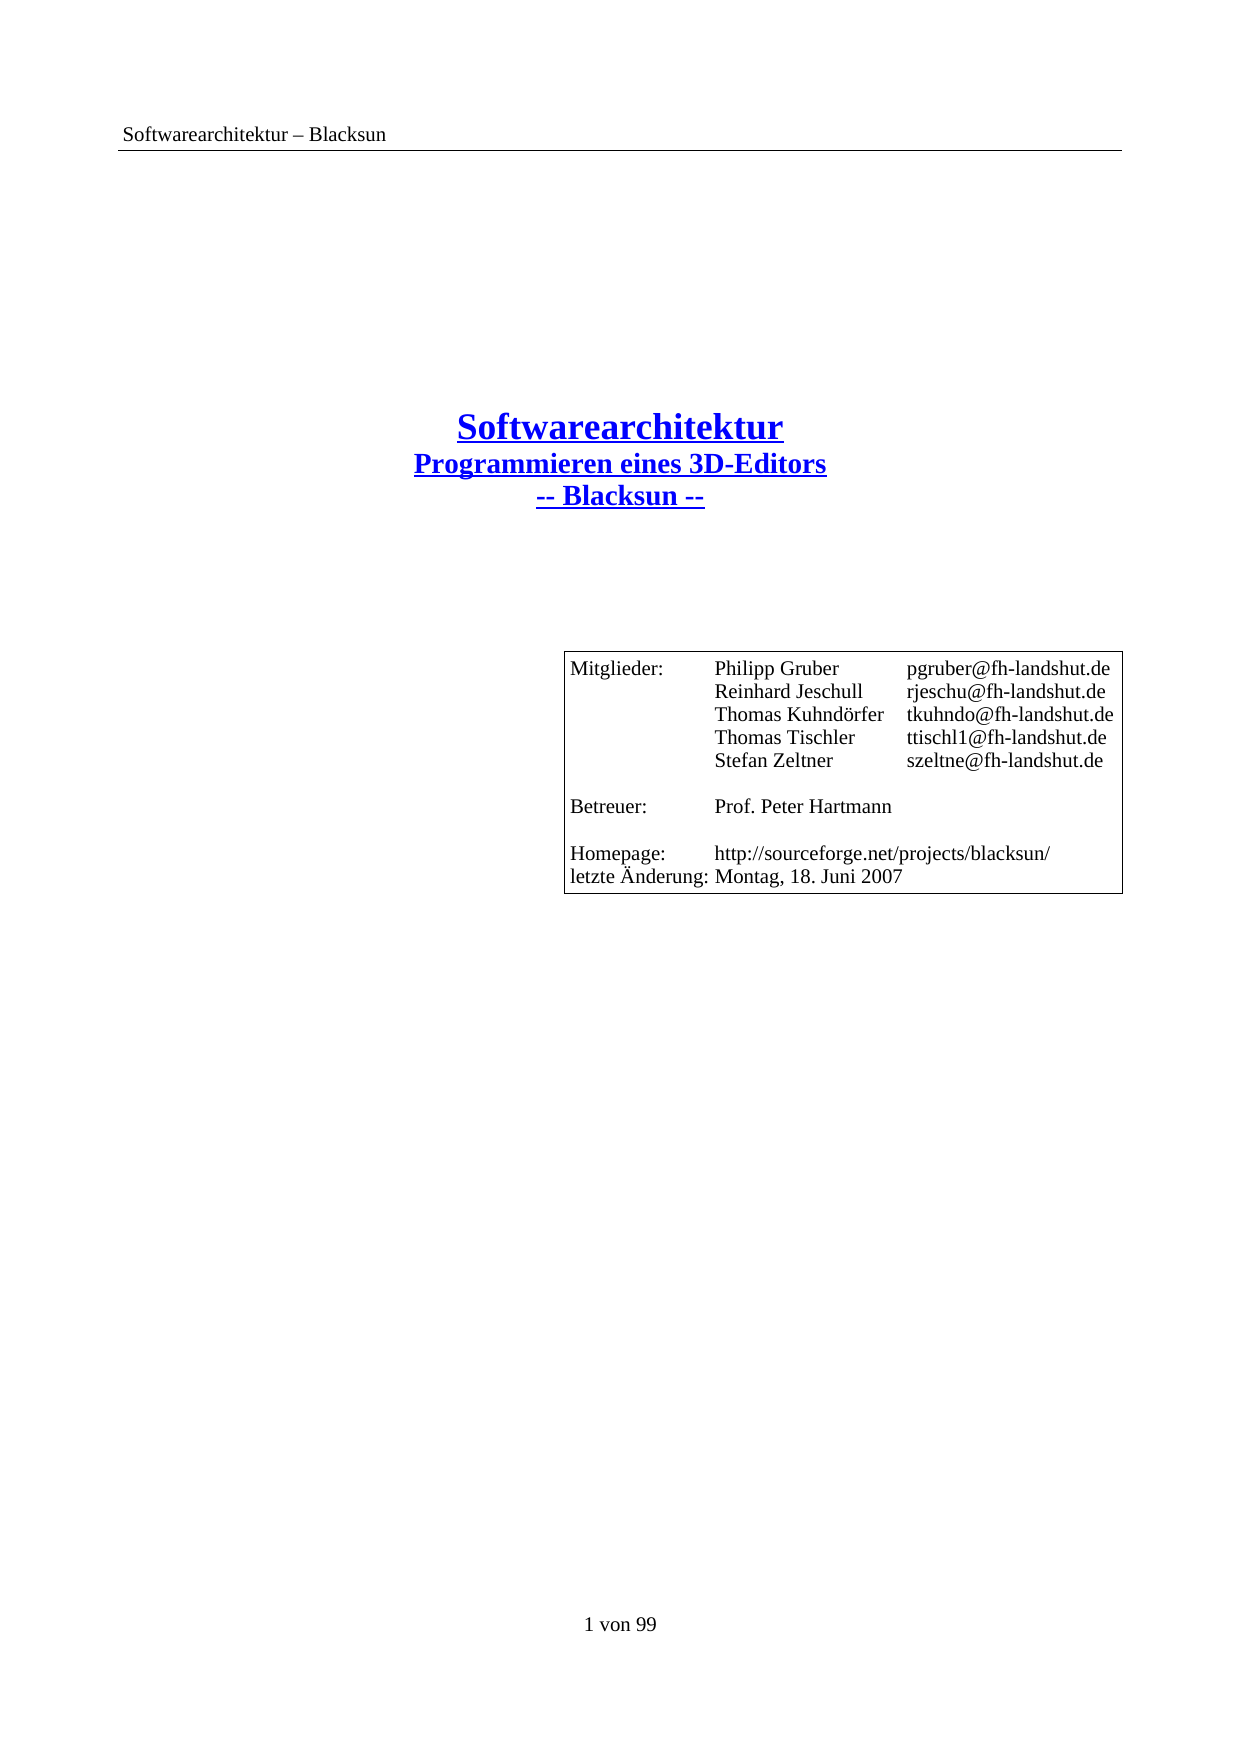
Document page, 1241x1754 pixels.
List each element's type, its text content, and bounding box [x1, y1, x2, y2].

text Softwarearchitektur [118, 406, 1122, 447]
text -- Blacksun -- [118, 479, 1122, 512]
table_header Mitglieder: Philipp Gruber pgruber@fh-landshut.de Reinhard Jeschull rjeschu@fh-landshut.de Thomas Kuhndörfer tkuhndo@fh-landshut.de Thomas Tischler ttischl1@fh-landshut.de Stefan Zeltner szeltne@fh-landshut.de Betreuer: Prof. Peter Hartmann Homepage: http://sourceforge.net/projects/blacksun/ letzte Änderung: Montag, 18. Juni 2007 [565, 652, 1122, 893]
text Programmieren eines 3D-Editors [118, 447, 1122, 479]
